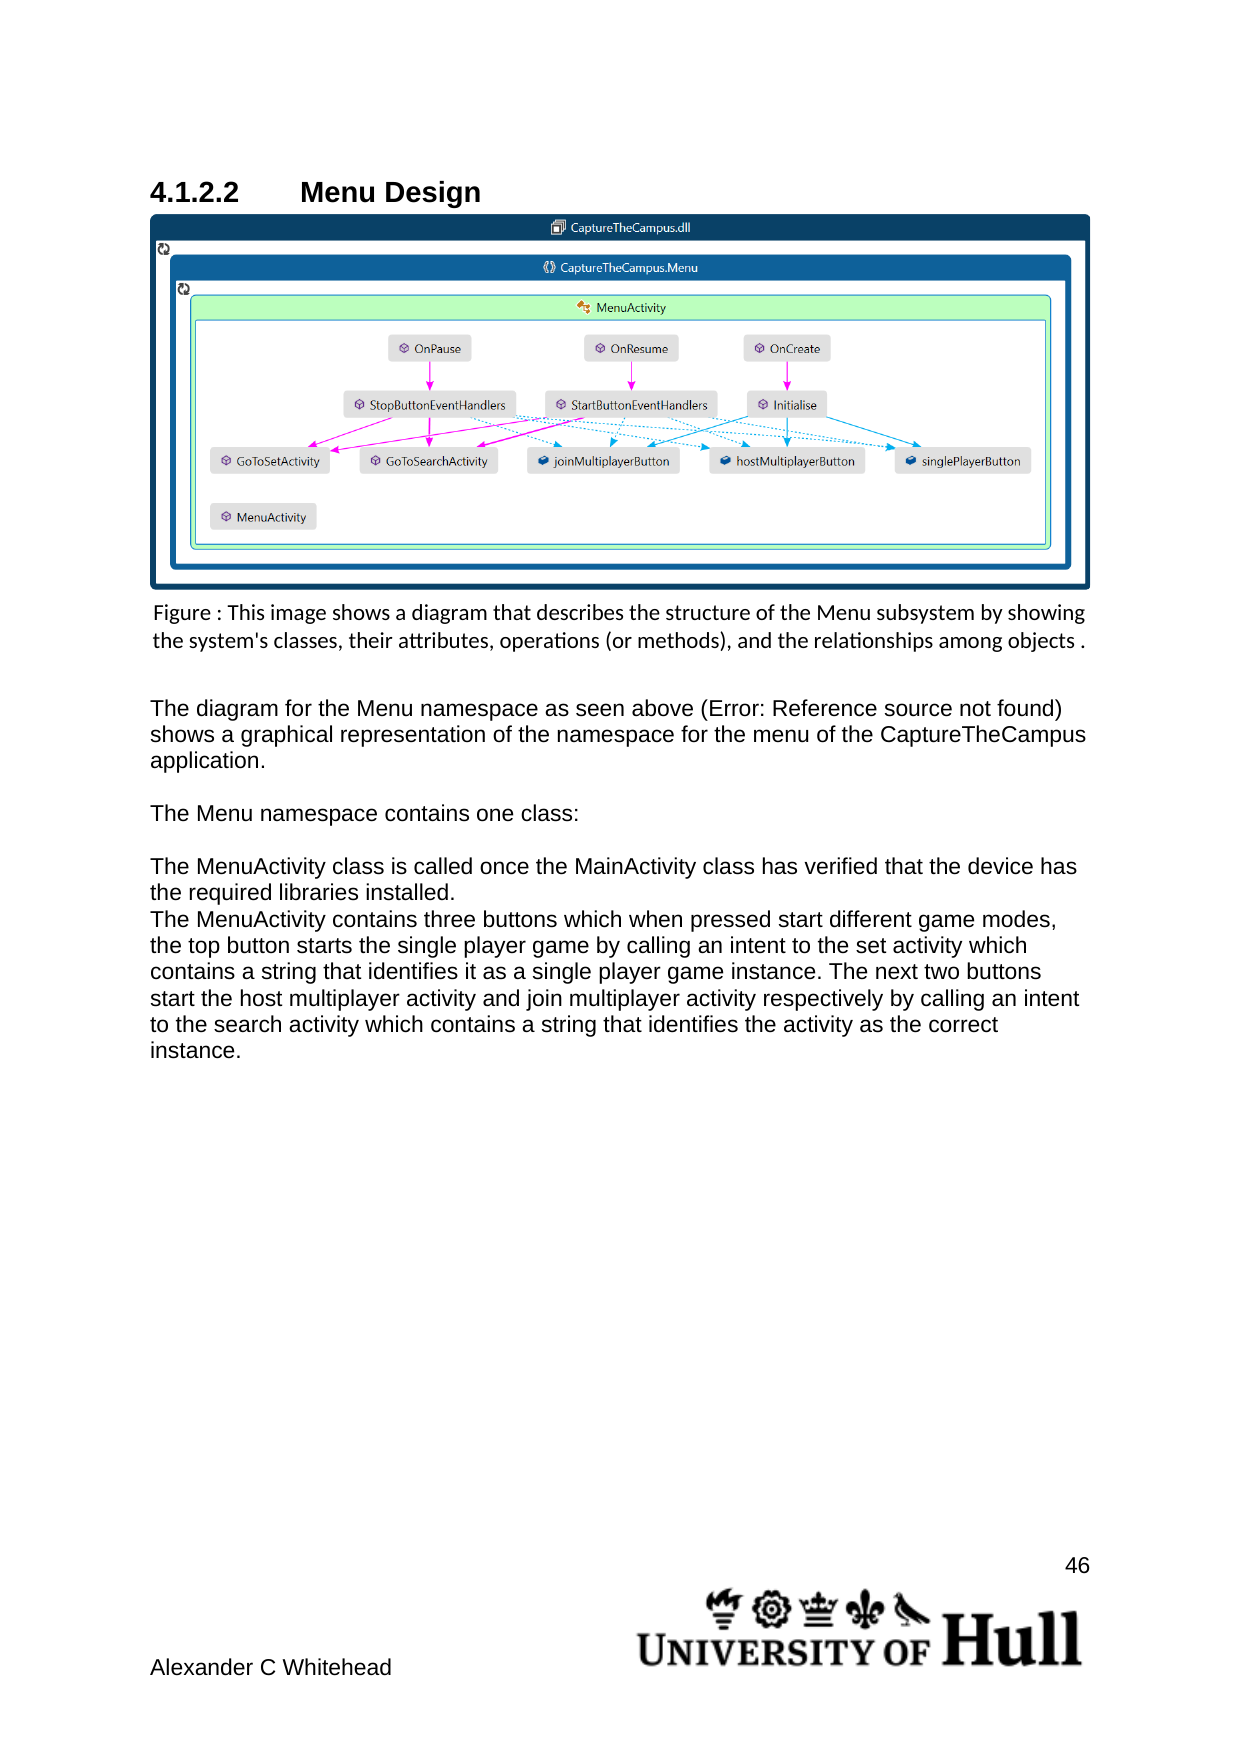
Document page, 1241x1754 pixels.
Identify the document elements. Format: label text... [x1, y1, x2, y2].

text The MenuActivity contains three buttons which when pressed start different game modes, the top button starts the single player game by calling an intent to the set activity which contains a string that identifies it as a single player game instance. The next two buttons start the host multiplayer activity and join multiplayer activity respectively by calling an intent to the search activity which contains a string that identifies the activity as the correct instance. [150, 906, 1090, 1064]
subtitle Menu Design [150, 175, 1090, 208]
text The MenuActivity class is called once the MainActivity class has verified that the device has the required libraries installed. [150, 853, 1090, 906]
text The Menu namespace contains one class: [150, 800, 1090, 827]
text The diagram for the Menu namespace as seen above (Figure 20) shows a graphical representation of the namespace for the menu of the CaptureTheCampus application. [150, 695, 1090, 774]
picture [150, 214, 1091, 590]
picture [630, 1578, 1091, 1676]
